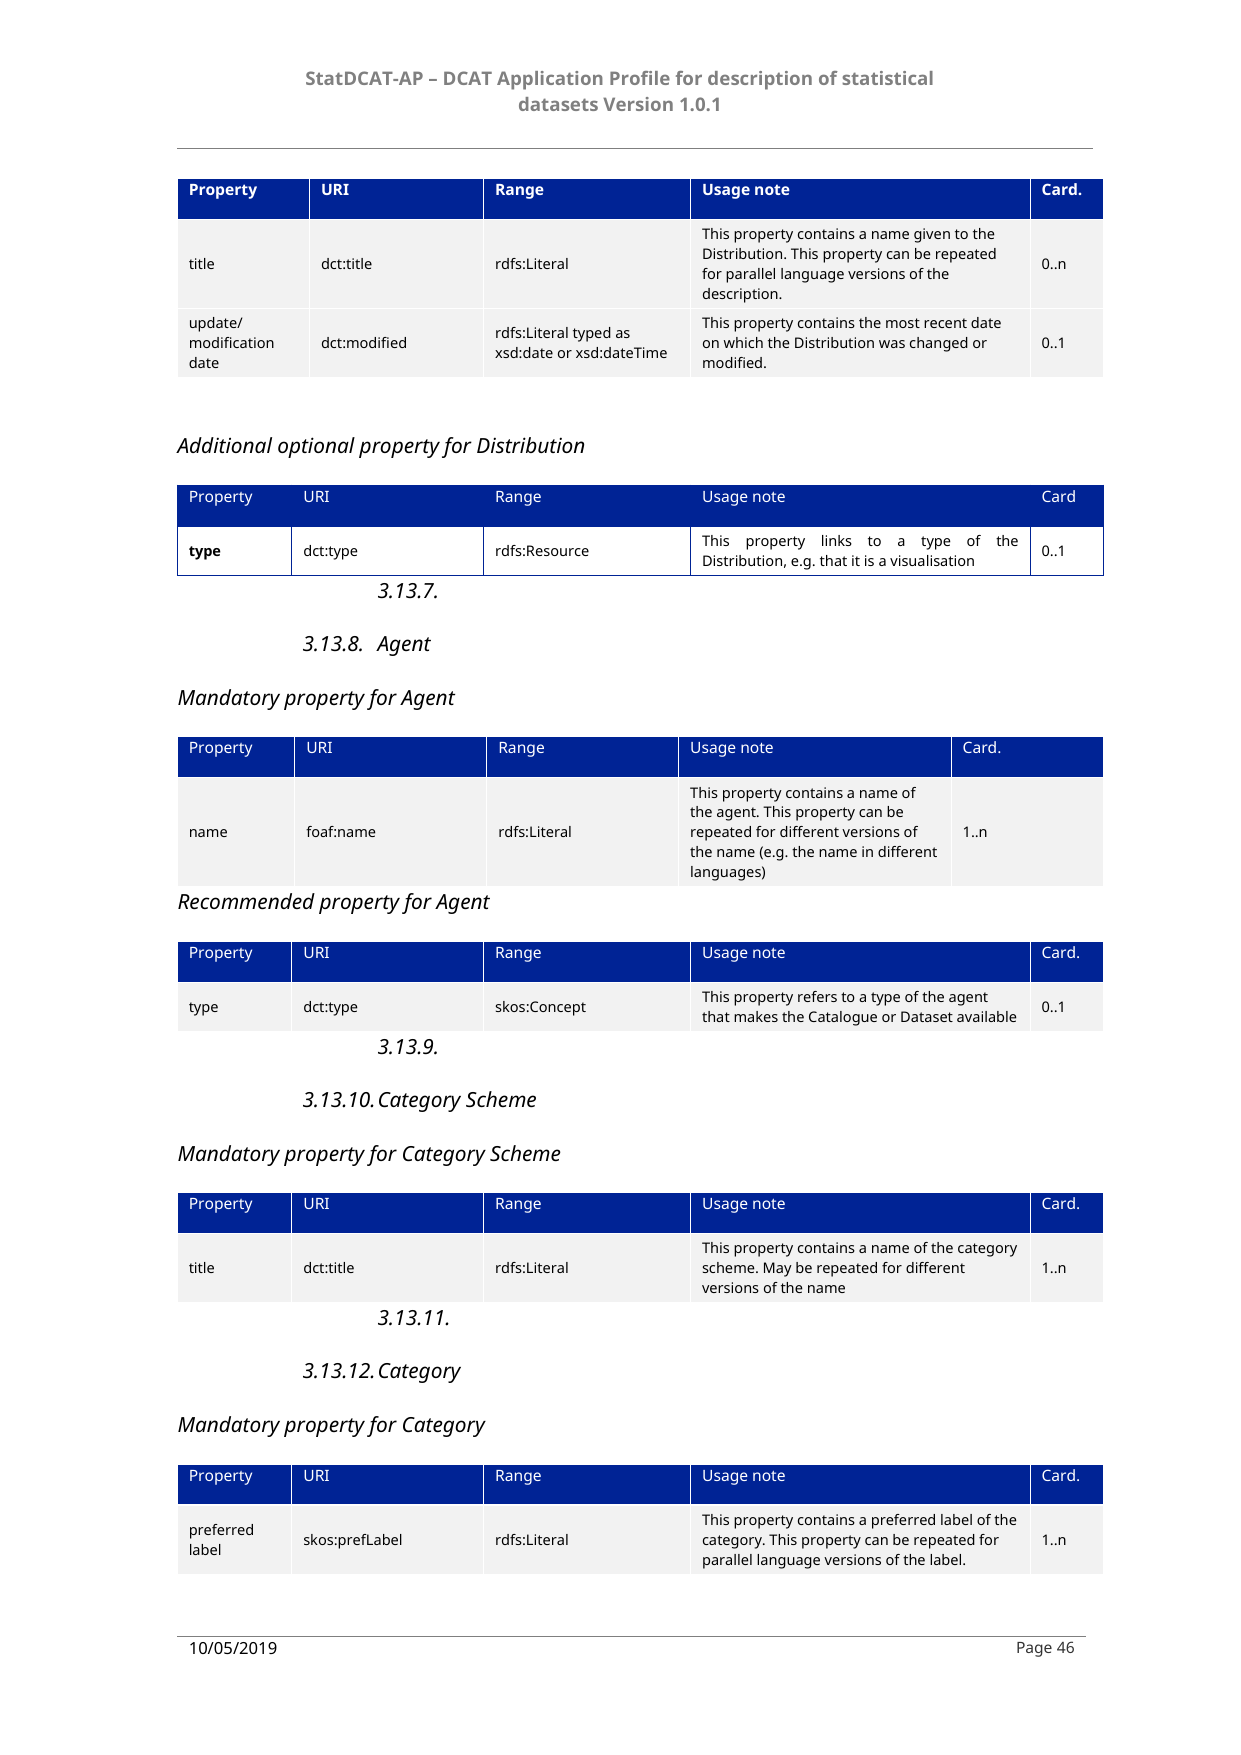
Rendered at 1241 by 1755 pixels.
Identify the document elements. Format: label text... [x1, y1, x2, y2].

table_header Card. [1031, 1193, 1103, 1233]
table_header Card. [1031, 1465, 1103, 1504]
table_cell dct:modified [310, 309, 483, 377]
table_cell type [178, 527, 291, 575]
text Additional optional property for Distribution [177, 431, 1063, 459]
table_header Usage note [679, 737, 951, 777]
table_header Property [178, 942, 291, 982]
table_cell This property contains a name given to the Distribution. This property can be repeated for parallel language versions of the description. [691, 220, 1030, 308]
table_cell 0..1 [1031, 309, 1103, 377]
table_cell title [178, 220, 309, 308]
table_cell rdfs:Resource [484, 527, 690, 575]
table_cell rdfs:Literal [484, 1234, 690, 1302]
table_cell This property contains a name of the agent. This property can be repeated for different versions of the name (e.g. the name in different languages) [679, 778, 951, 886]
text Mandatory property for Category Scheme [177, 1139, 1063, 1167]
subtitle Agent [302, 629, 1063, 658]
table_cell rdfs:Literal typed as xsd:date or xsd:dateTime [484, 309, 690, 377]
table_header Range [484, 1193, 690, 1233]
table_cell This property refers to a type of the agent that makes the Catalogue or Dataset available [691, 983, 1030, 1031]
table_header Property [178, 1465, 291, 1504]
subtitle Category Scheme [302, 1085, 1063, 1114]
table_cell foaf:name [295, 778, 486, 886]
table_cell rdfs:Literal [484, 1506, 690, 1574]
table_header Range [484, 942, 690, 982]
table_cell skos:Concept [484, 983, 690, 1031]
table_header Card. [1031, 179, 1103, 219]
table_cell This property contains the most recent date on which the Distribution was changed or modified. [691, 309, 1030, 377]
text Recommended property for Agent [177, 887, 1063, 916]
table_cell dct:type [292, 983, 483, 1031]
table_cell This property links to a type of the Distribution, e.g. that it is a visualisation [691, 527, 1030, 575]
table_header Property [178, 737, 294, 777]
table_cell 0..n [1031, 220, 1103, 308]
table_cell rdfs:Literal [484, 220, 690, 308]
table_header Property [178, 486, 291, 526]
table_header Usage note [691, 486, 1030, 526]
table_header Range [484, 486, 690, 526]
table_cell 0..1 [1031, 527, 1103, 575]
table_cell 1..n [952, 778, 1103, 886]
table_header URI [295, 737, 486, 777]
table_header Usage note [691, 1193, 1030, 1233]
table_cell 1..n [1031, 1234, 1103, 1302]
text Mandatory property for Agent [177, 683, 1063, 711]
table_header URI [292, 942, 483, 982]
table_cell name [178, 778, 294, 886]
table_cell dct:type [292, 527, 483, 575]
table_cell preferred label [178, 1506, 291, 1574]
table_cell dct:title [292, 1234, 483, 1302]
table_cell dct:title [310, 220, 483, 308]
table_cell skos:prefLabel [292, 1506, 483, 1574]
table_header Usage note [691, 179, 1030, 219]
table_header Range [484, 179, 690, 219]
table_cell update/ modification date [178, 309, 309, 377]
table_cell type [178, 983, 291, 1031]
text Mandatory property for Category [177, 1410, 1063, 1438]
table_header URI [310, 179, 483, 219]
table_header URI [292, 486, 484, 526]
table_header URI [292, 1465, 483, 1504]
table_header Range [487, 737, 678, 777]
table_header Property [178, 179, 309, 219]
table_cell title [178, 1234, 291, 1302]
table_header Usage note [691, 942, 1030, 982]
table_header Card [1031, 486, 1103, 526]
table_header Property [178, 1193, 291, 1233]
table_cell rdfs:Literal [487, 778, 678, 886]
table_header Card. [1031, 942, 1103, 982]
table_header Card. [952, 737, 1103, 777]
table_cell 0..1 [1031, 983, 1103, 1031]
table_header Range [484, 1465, 690, 1504]
table_cell This property contains a preferred label of the category. This property can be repeated for parallel language versions of the label. [691, 1506, 1030, 1574]
table_cell 1..n [1031, 1506, 1103, 1574]
subtitle Category [302, 1357, 1063, 1385]
table_cell This property contains a name of the category scheme. May be repeated for different versions of the name [691, 1234, 1030, 1302]
table_header URI [292, 1193, 483, 1233]
table_header Usage note [691, 1465, 1030, 1504]
